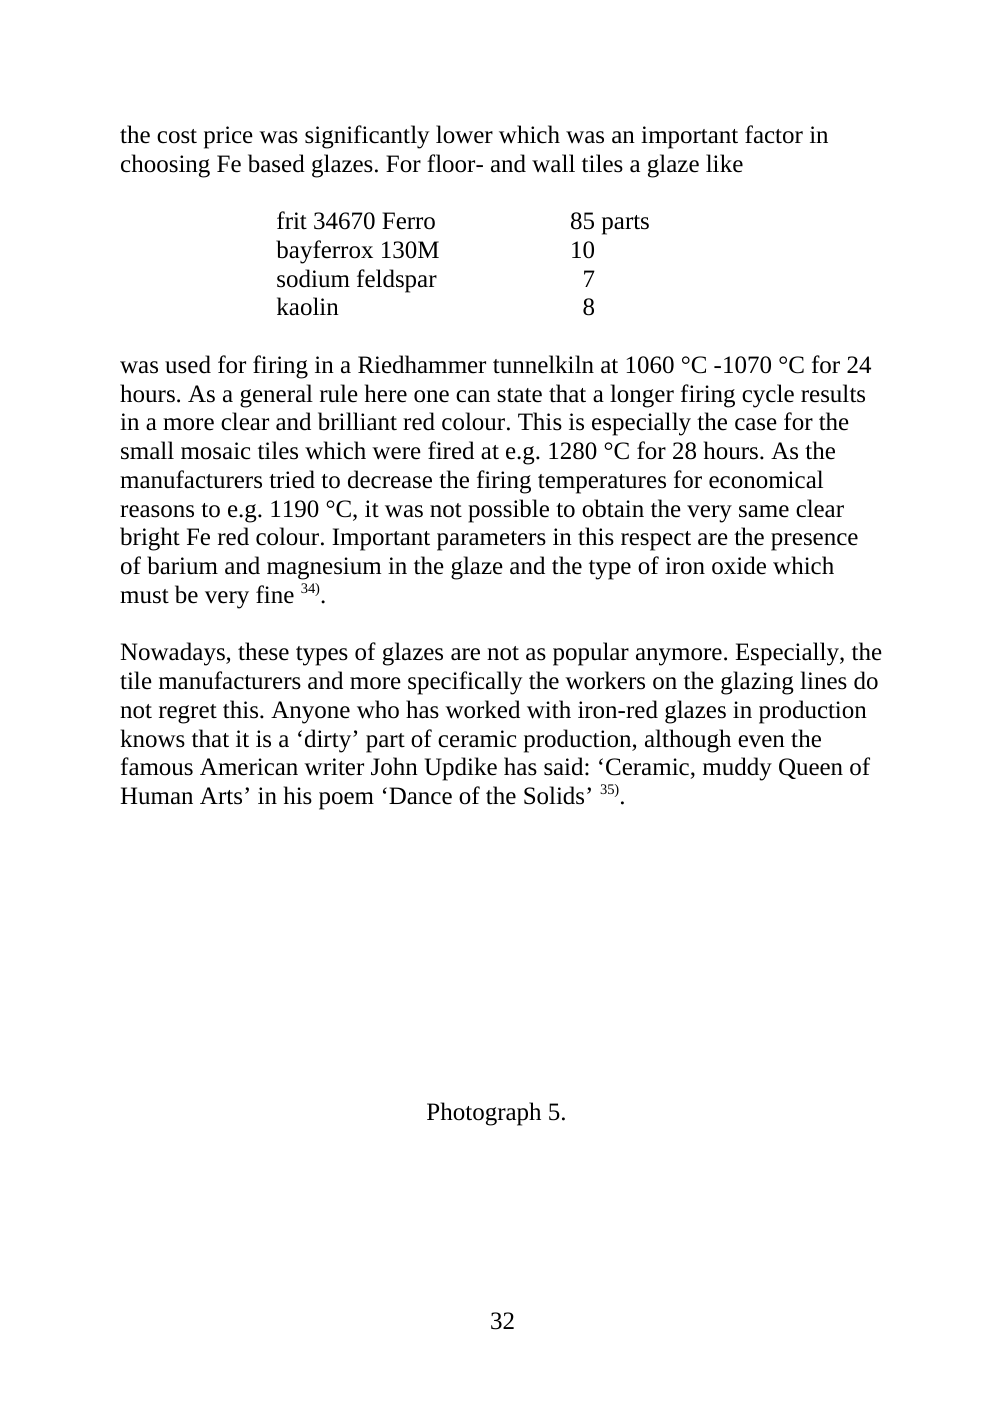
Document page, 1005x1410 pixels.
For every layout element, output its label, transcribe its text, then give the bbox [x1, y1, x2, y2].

text bayferrox 130M 10 [176, 235, 885, 264]
text was used for firing in a Riedhammer tunnelkiln at 1060 °C -1070 °C for 24 hours. As a general rule here one can state that a longer firing cycle results in a more clear and brilliant red colour. This is especially the case for the small mosaic tiles which were fired at e.g. 1280 °C for 28 hours. As the manufacturers tried to decrease the firing temperatures for economical reasons to e.g. 1190 °C, it was not possible to obtain the very same clear bright Fe red colour. Important parameters in this respect are the presence of barium and magnesium in the glaze and the type of iron oxide which must be very fine 34). [120, 350, 885, 609]
text Photograph 5. [176, 1097, 885, 1126]
text kaolin 8 [176, 292, 885, 321]
text Nowadays, these types of glazes are not as popular anymore. Especially, the tile manufacturers and more specifically the workers on the glazing lines do not regret this. Anyone who has worked with iron-red glazes in production knows that it is a ‘dirty’ part of ceramic production, although even the famous American writer John Updike has said: ‘Ceramic, muddy Queen of Human Arts’ in his poem ‘Dance of the Solids’ 35). [120, 637, 885, 810]
text the cost price was significantly lower which was an important factor in choosing Fe based glazes. For floor- and wall tiles a glaze like [120, 120, 885, 177]
text frit 34670 Ferro 85 parts [120, 206, 885, 235]
text sodium feldspar 7 [176, 264, 885, 292]
